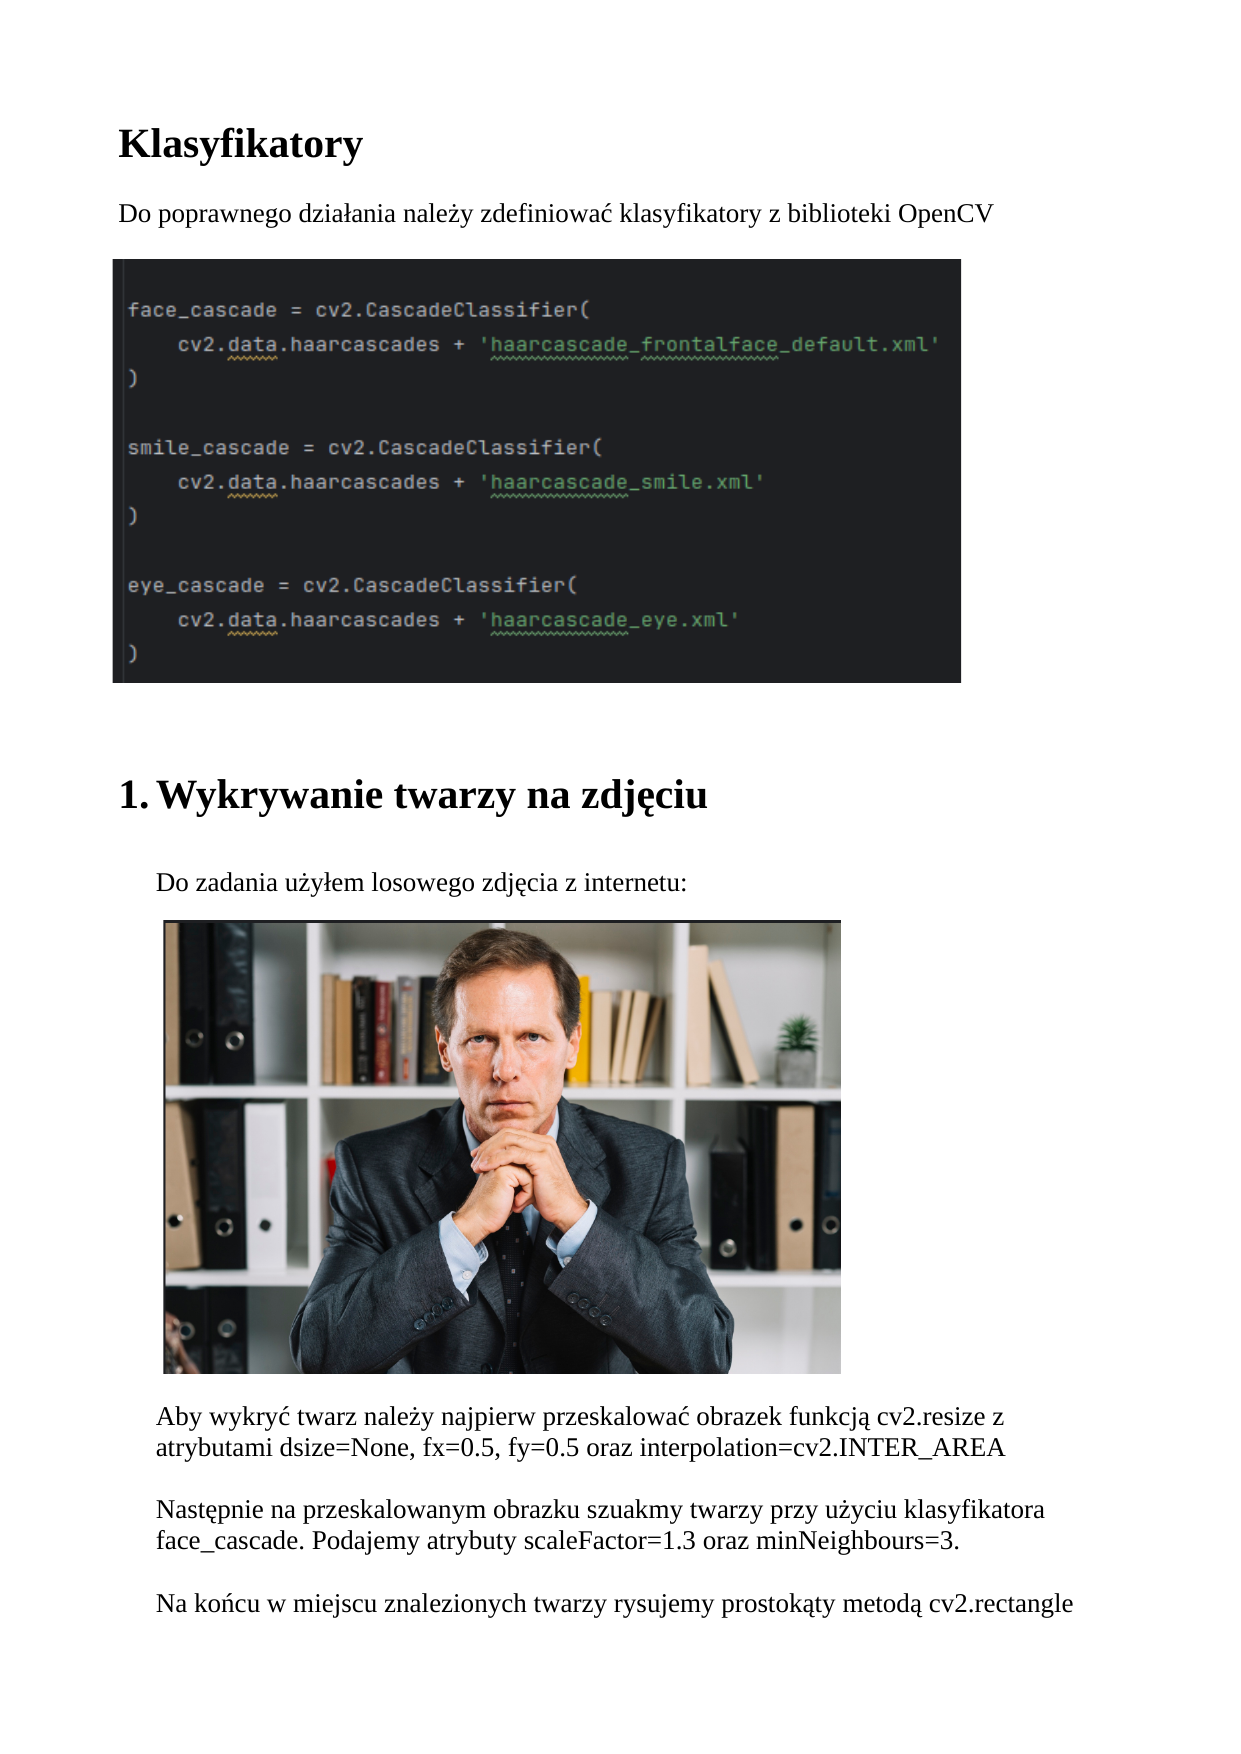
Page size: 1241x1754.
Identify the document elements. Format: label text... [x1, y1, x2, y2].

list Wykrywanie twarzy na zdjęciu [118, 770, 1122, 866]
text Klasyfikatory [118, 118, 1122, 166]
list Aby wykryć twarz należy najpierw przeskalować obrazek funkcją cv2.resize z atrybutami dsize=None, fx=0.5, fy=0.5 oraz interpolation=cv2.INTER_AREA Następnie na przeskalowanym obrazku szuakmy twarzy przy użyciu klasyfikatora face_cascade. Podajemy atrybuty scaleFactor=1.3 oraz minNeighbours=3. Na końcu w miejscu znalezionych twarzy rysujemy prostokąty metodą cv2.rectangle [118, 1400, 1122, 1618]
list Do zadania użyłem losowego zdjęcia z internetu: [118, 866, 1122, 897]
picture [112, 259, 962, 683]
text Do poprawnego działania należy zdefiniować klasyfikatory z biblioteki OpenCV [118, 197, 1122, 228]
picture [163, 920, 841, 1374]
